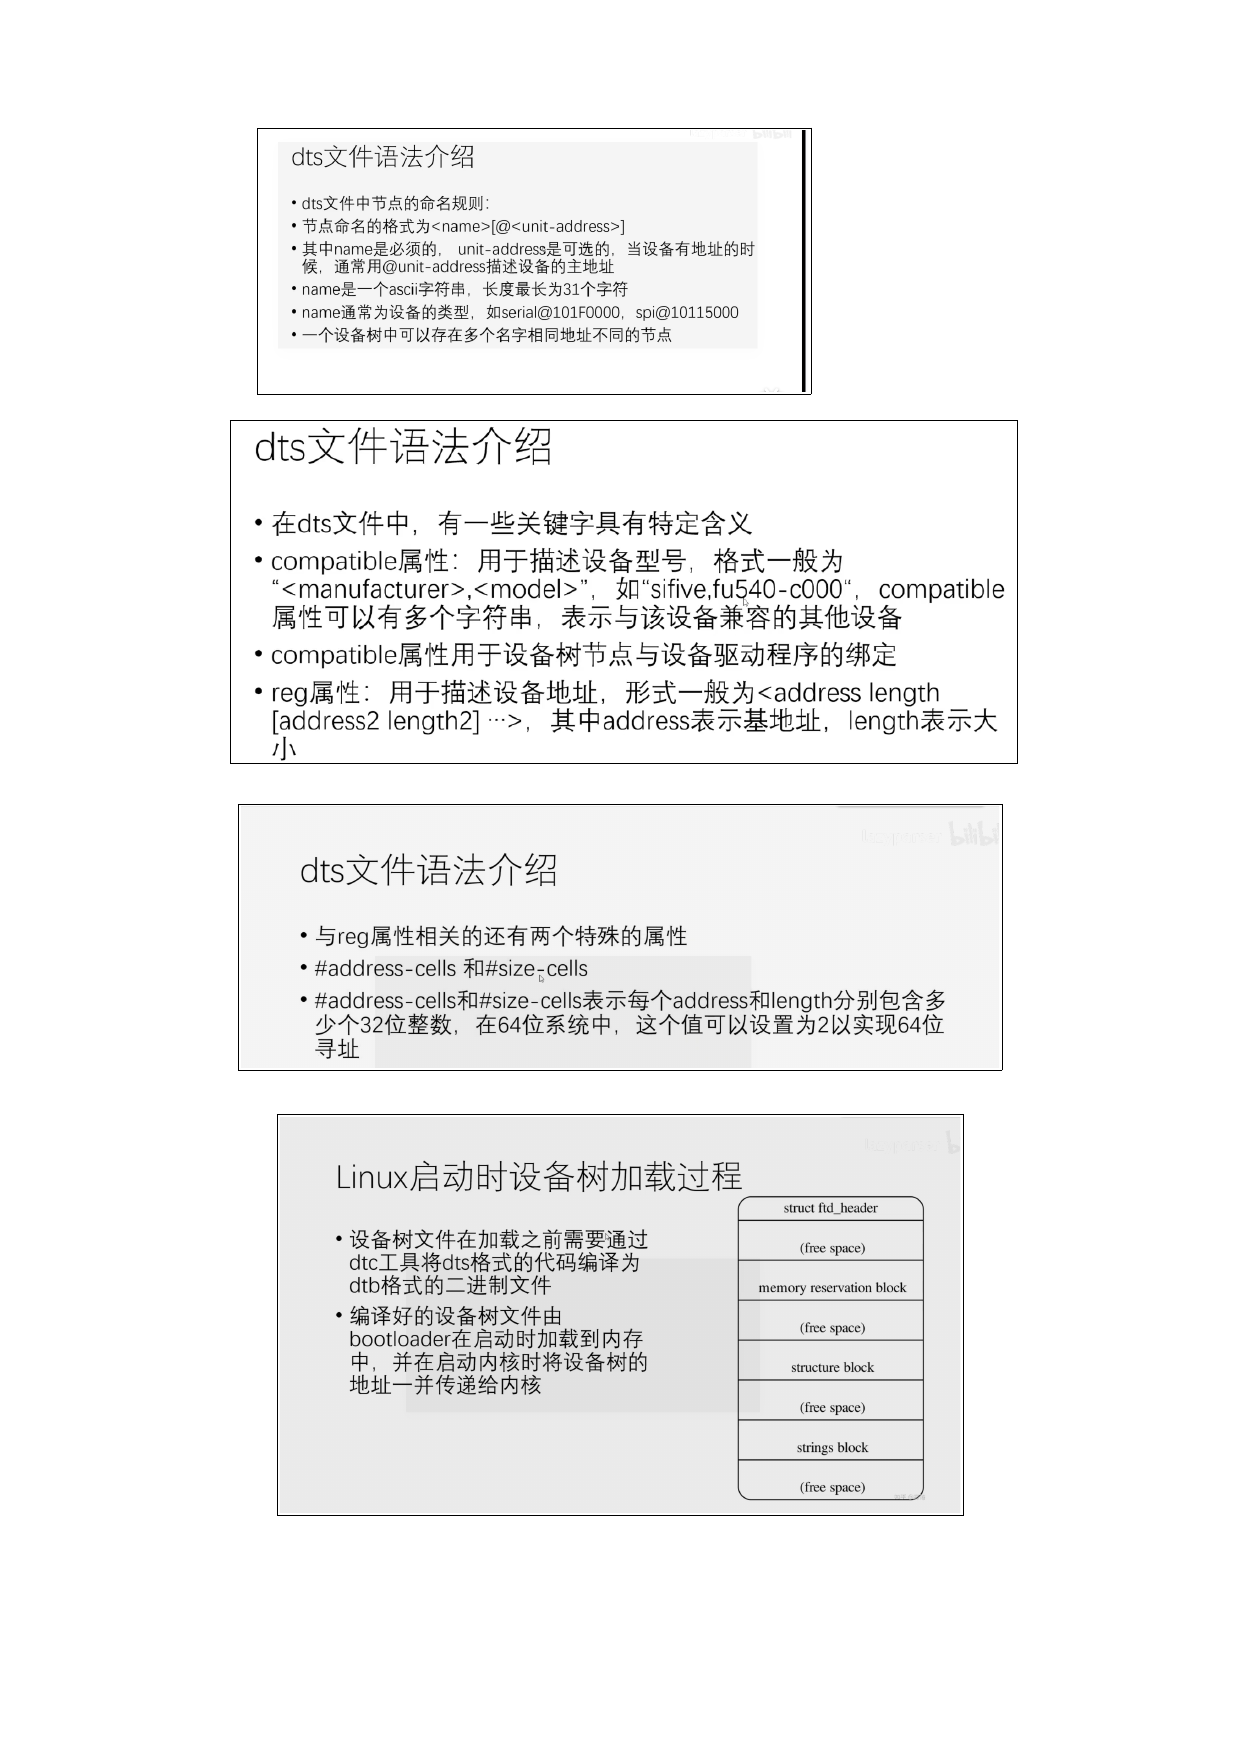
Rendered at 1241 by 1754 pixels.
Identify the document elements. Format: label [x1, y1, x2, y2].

picture [241, 806, 1000, 1068]
picture [279, 1117, 961, 1513]
picture [260, 130, 728, 392]
picture [232, 422, 1015, 761]
